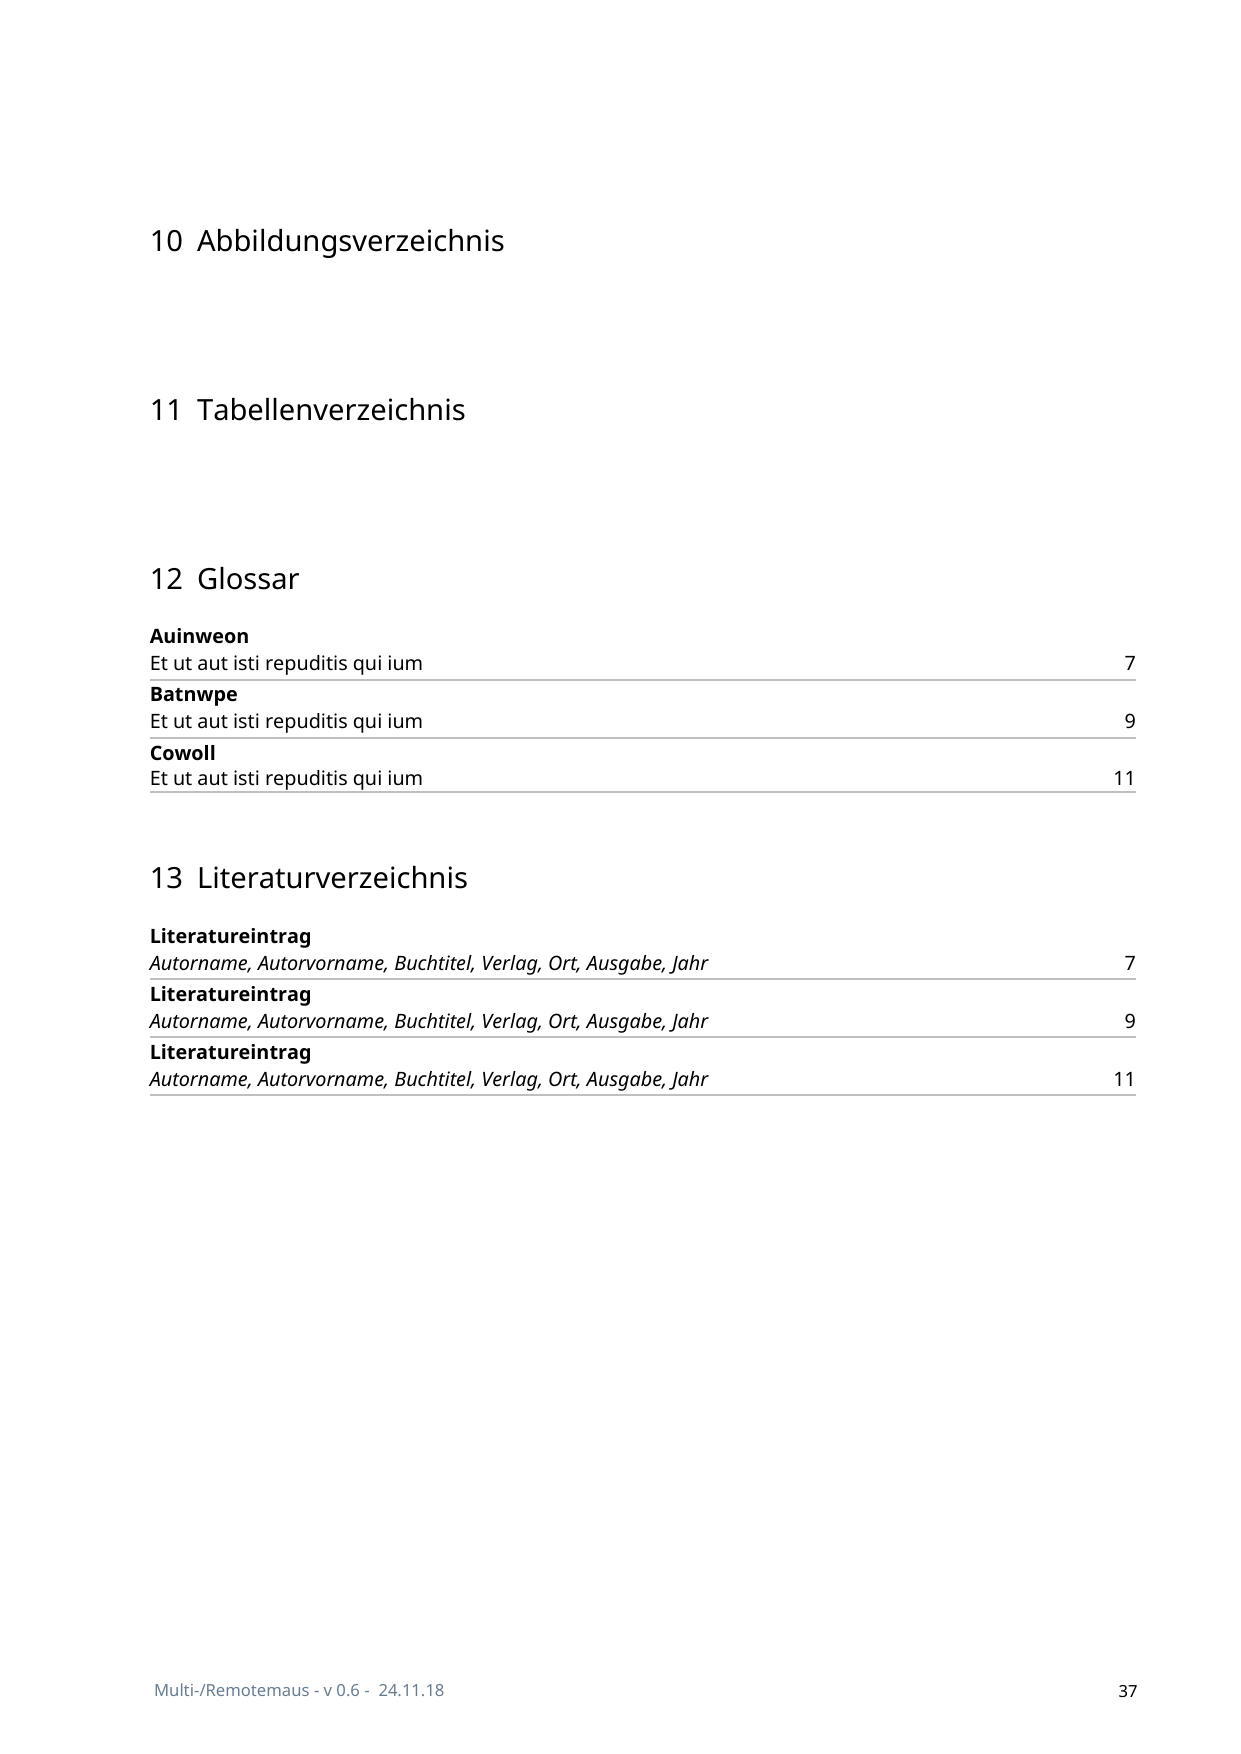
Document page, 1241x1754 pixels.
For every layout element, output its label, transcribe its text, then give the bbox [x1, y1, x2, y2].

text Autorname, Autorvorname, Buchtitel, Verlag, Ort, Ausgabe, Jahr 7 [149, 949, 1136, 980]
text Et ut aut isti repuditis qui ium 11 [149, 766, 1136, 793]
text Autorname, Autorvorname, Buchtitel, Verlag, Ort, Ausgabe, Jahr 9 [149, 1007, 1136, 1038]
text Et ut aut isti repuditis qui ium 7 [149, 649, 1136, 681]
text Auinweon [149, 623, 1136, 649]
text Autorname, Autorvorname, Buchtitel, Verlag, Ort, Ausgabe, Jahr 11 [149, 1065, 1136, 1096]
text Batnwpe [149, 681, 1136, 708]
subtitle Abbildungsverzeichnis [149, 221, 1136, 260]
subtitle Literaturverzeichnis [149, 857, 1136, 897]
text Literatureintrag [149, 1038, 1136, 1065]
text Literatureintrag [149, 922, 1136, 949]
subtitle Tabellenverzeichnis [149, 389, 1136, 429]
text Cowoll [149, 739, 1136, 766]
text Et ut aut isti repuditis qui ium 9 [149, 708, 1136, 739]
text Literatureintrag [149, 980, 1136, 1007]
subtitle Glossar [149, 558, 1136, 598]
